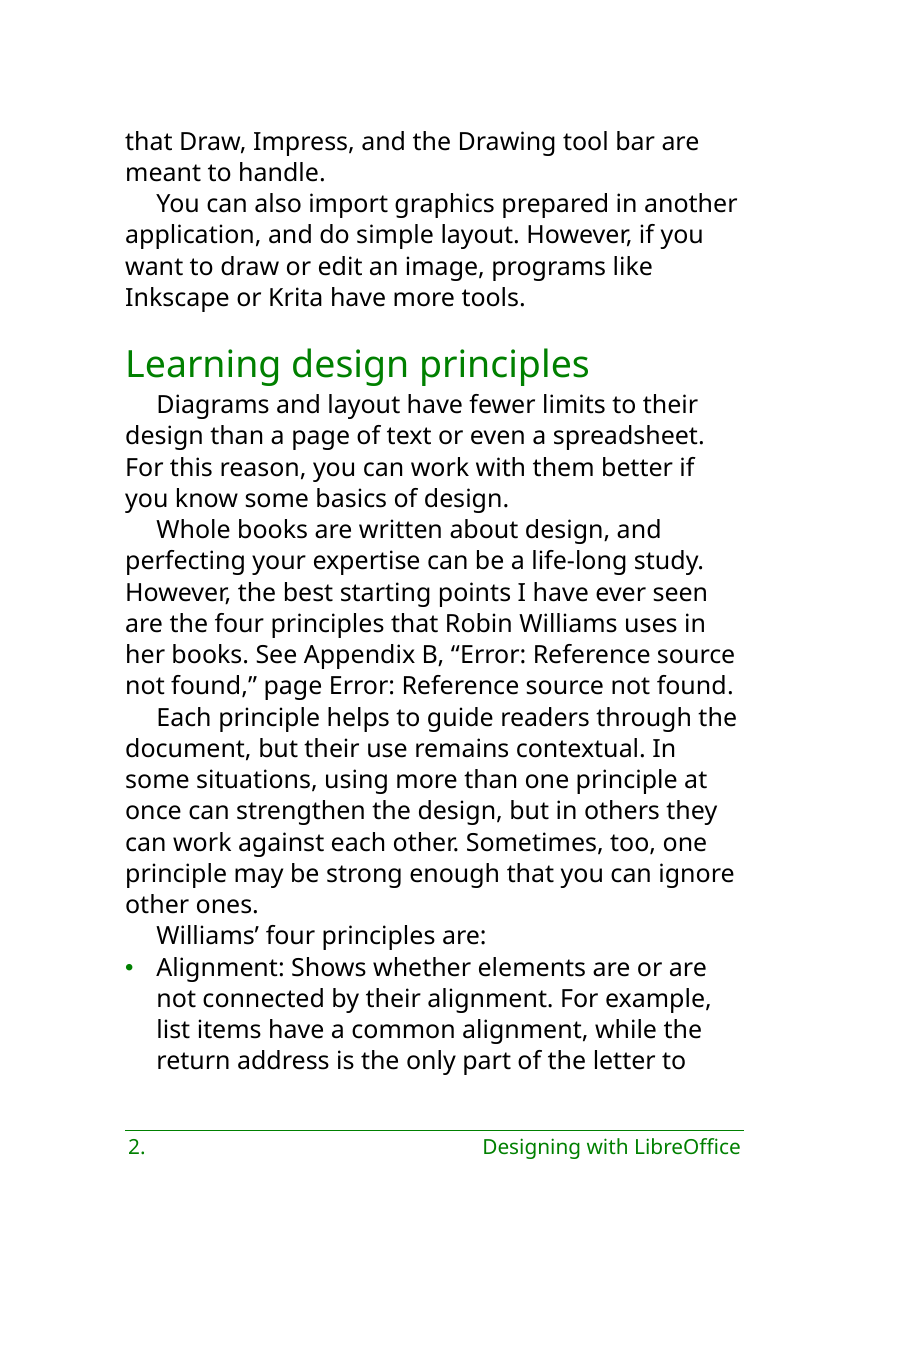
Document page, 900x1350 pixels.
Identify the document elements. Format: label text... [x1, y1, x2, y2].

text You can also import graphics prepared in another application, and do simple layout. However, if you want to draw or edit an image, programs like Inkscape or Krita have more tools. [125, 187, 744, 312]
text Each principle helps to guide readers through the document, but their use remains contextual. In some situations, using more than one principle at once can strengthen the design, but in others they can work against each other. Sometimes, too, one principle may be strong enough that you can ignore other ones. [125, 701, 744, 920]
text Diagrams and layout have fewer limits to their design than a page of text or even a spreadsheet. For this reason, you can work with them better if you know some basics of design. [125, 388, 744, 513]
text that Draw, Impress, and the Drawing tool bar are meant to handle. [125, 125, 744, 187]
text Whole books are written about design, and perfecting your expertise can be a life-long study. However, the best starting points I have ever seen are the four principles that Robin Williams uses in her books. See Appendix B, “Error: Reference source not found,” page Error: Reference source not found. [125, 513, 744, 701]
list Alignment: Shows whether elements are or are not connected by their alignment. For example, list items have a common alignment, while the return address is the only part of the letter to [125, 951, 744, 1076]
text Williams’ four principles are: [125, 920, 744, 951]
subtitle Learning design principles [125, 337, 744, 388]
